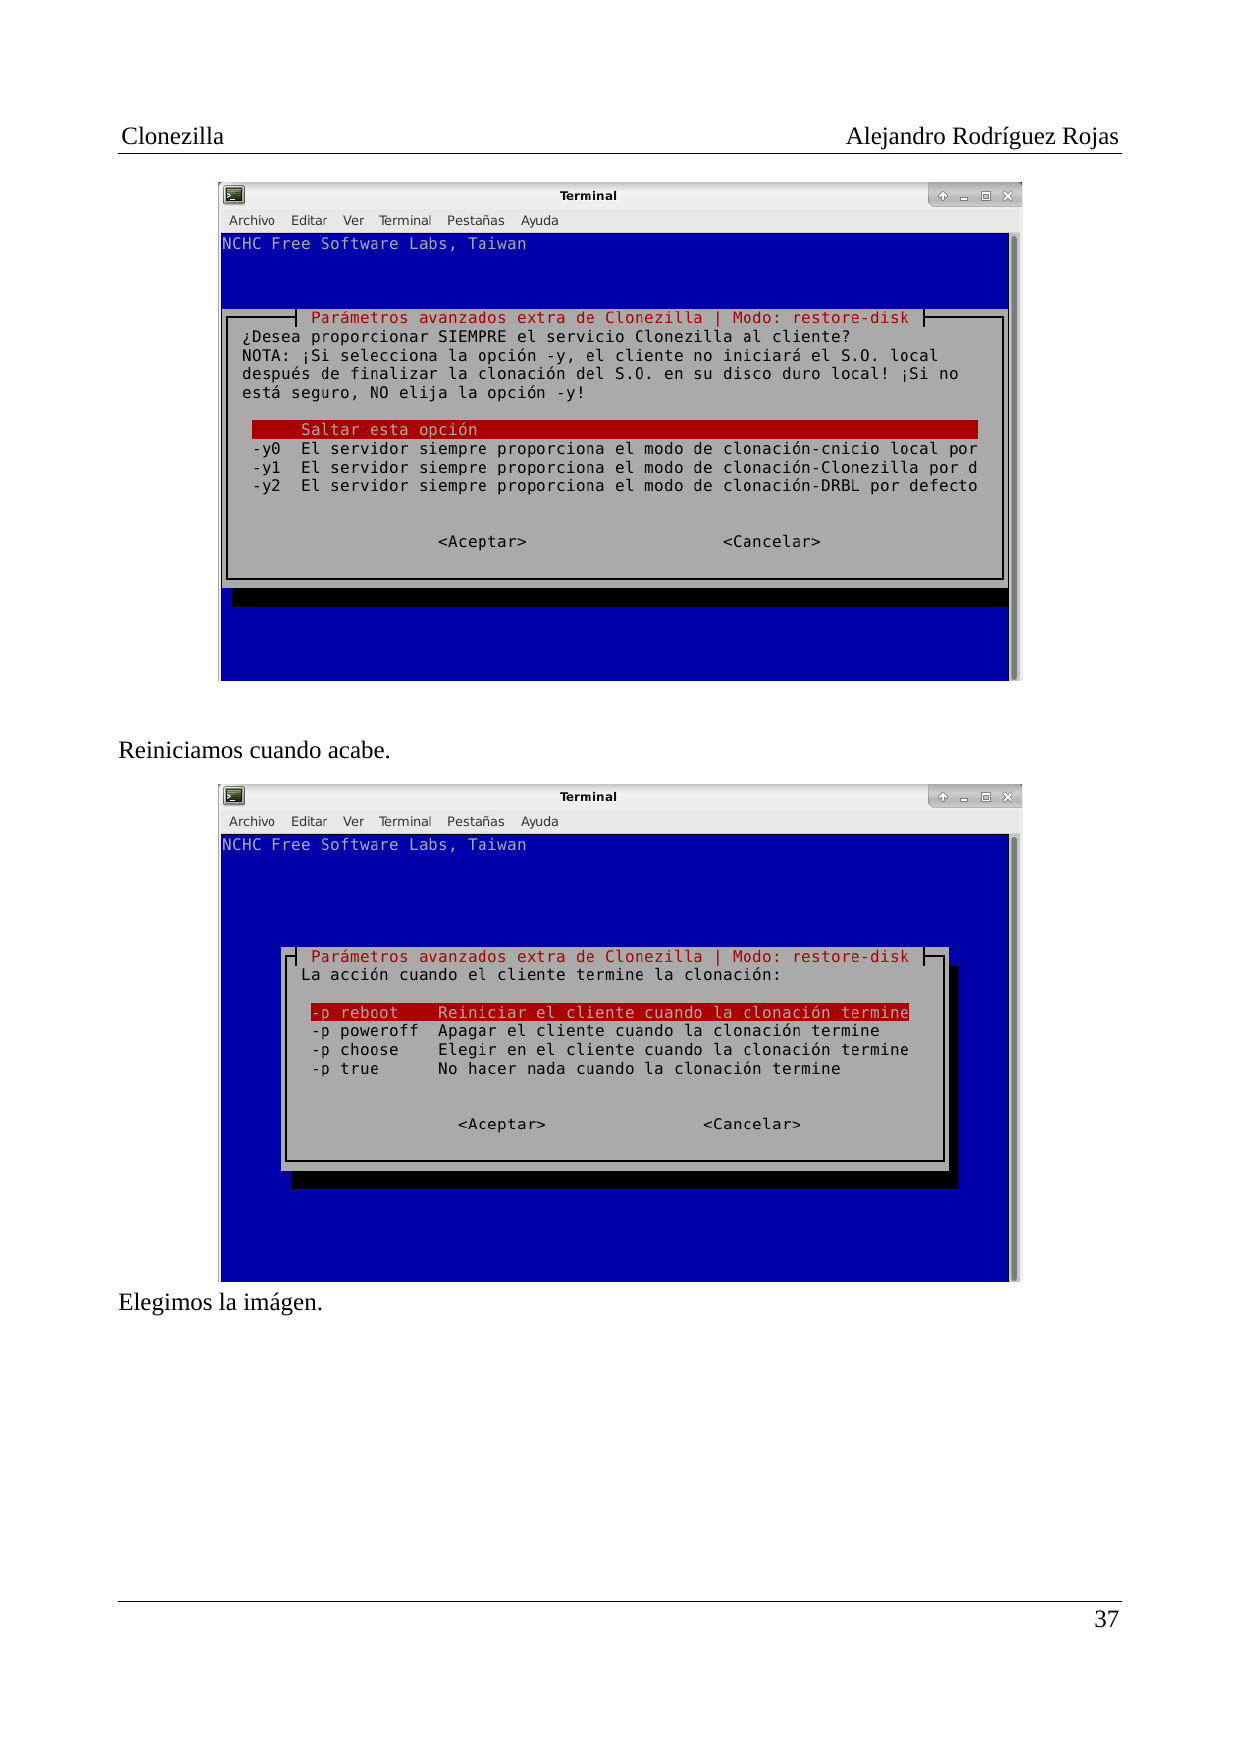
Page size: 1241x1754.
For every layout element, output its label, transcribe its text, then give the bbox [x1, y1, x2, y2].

text Elegimos la imágen. [118, 1269, 1122, 1316]
picture [218, 784, 1023, 1282]
text Reiniciamos cuando acabe. [118, 736, 1122, 764]
picture [218, 182, 1023, 681]
